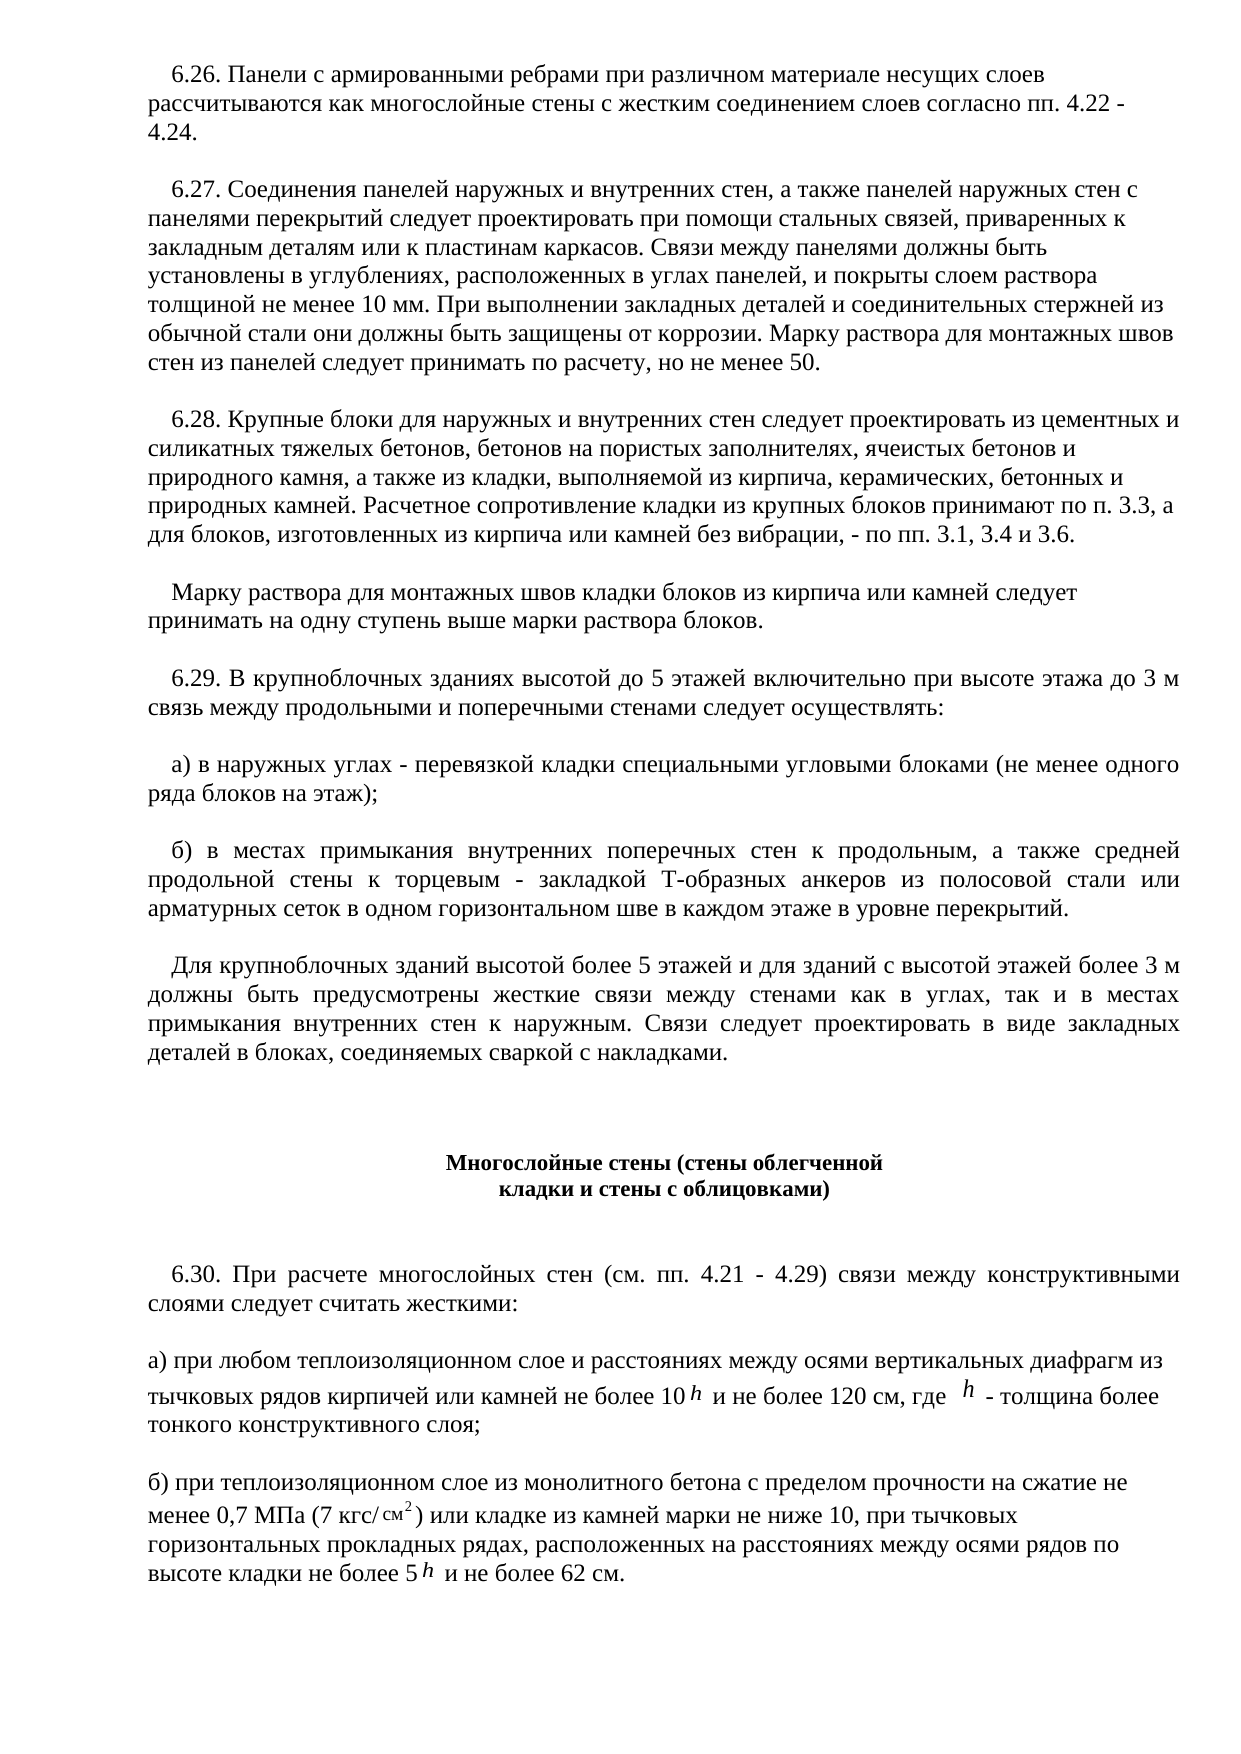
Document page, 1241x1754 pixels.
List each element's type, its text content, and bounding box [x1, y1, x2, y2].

text 6.30. При расчете многослойных стен (см. пп. 4.21 - 4.29) связи между конструктивными слоями следует считать жесткими: [148, 1259, 1181, 1317]
text б) в местах примыкания внутренних поперечных стен к продольным, а также средней продольной стены к торцевым - закладкой Т-образных анкеров из полосовой стали или арматурных сеток в одном горизонтальном шве в каждом этаже в уровне перекрытий. [148, 835, 1181, 922]
text а) в наружных углах - перевязкой кладки специальными угловыми блоками (не менее одного ряда блоков на этаж); [148, 749, 1181, 807]
text 6.28. Крупные блоки для наружных и внутренних стен следует проектировать из цементных и силикатных тяжелых бетонов, бетонов на пористых заполнителях, ячеистых бетонов и природного камня, а также из кладки, выполняемой из кирпича, керамических, бетонных и природных камней. Расчетное сопротивление кладки из крупных блоков принимают по п. 3.3, а для блоков, изготовленных из кирпича или камней без вибрации, - по пп. 3.1, 3.4 и 3.6. [148, 404, 1181, 548]
text а) при любом теплоизоляционном слое и расстояниях между осями вертикальных диафрагм из тычковых рядов кирпичей или камней не более 10 и не более 120 см, где - толщина более тонкого конструктивного слоя; [148, 1346, 1181, 1438]
subtitle Многослойные стены (стены облегченной [148, 1149, 1181, 1176]
subtitle кладки и стены с облицовками) [148, 1176, 1181, 1202]
text 6.29. В крупноблочных зданиях высотой до 5 этажей включительно при высоте этажа до 3 м связь между продольными и поперечными стенами следует осуществлять: [148, 663, 1181, 720]
text б) при теплоизоляционном слое из монолитного бетона с пределом прочности на сжатие не менее 0,7 МПа (7 кгс/) или кладке из камней марки не ниже 10, при тычковых горизонтальных прокладных рядах, расположенных на расстояниях между осями рядов по высоте кладки не более 5 и не более 62 см. [148, 1467, 1181, 1587]
text 6.27. Соединения панелей наружных и внутренних стен, а также панелей наружных стен с панелями перекрытий следует проектировать при помощи стальных связей, приваренных к закладным деталям или к пластинам каркасов. Связи между панелями должны быть установлены в углублениях, расположенных в углах панелей, и покрыты слоем раствора толщиной не менее 10 мм. При выполнении закладных деталей и соединительных стержней из обычной стали они должны быть защищены от коррозии. Марку раствора для монтажных швов стен из панелей следует принимать по расчету, но не менее 50. [148, 174, 1181, 375]
text Марку раствора для монтажных швов кладки блоков из кирпича или камней следует принимать на одну ступень выше марки раствора блоков. [148, 577, 1181, 634]
text 6.26. Панели с армированными ребрами при различном материале несущих слоев рассчитываются как многослойные стены с жестким соединением слоев согласно пп. 4.22 - 4.24. [148, 59, 1181, 145]
text Для крупноблочных зданий высотой более 5 этажей и для зданий с высотой этажей более 3 м должны быть предусмотрены жесткие связи между стенами как в углах, так и в местах примыкания внутренних стен к наружным. Связи следует проектировать в виде закладных деталей в блоках, соединяемых сваркой с накладками. [148, 950, 1181, 1065]
